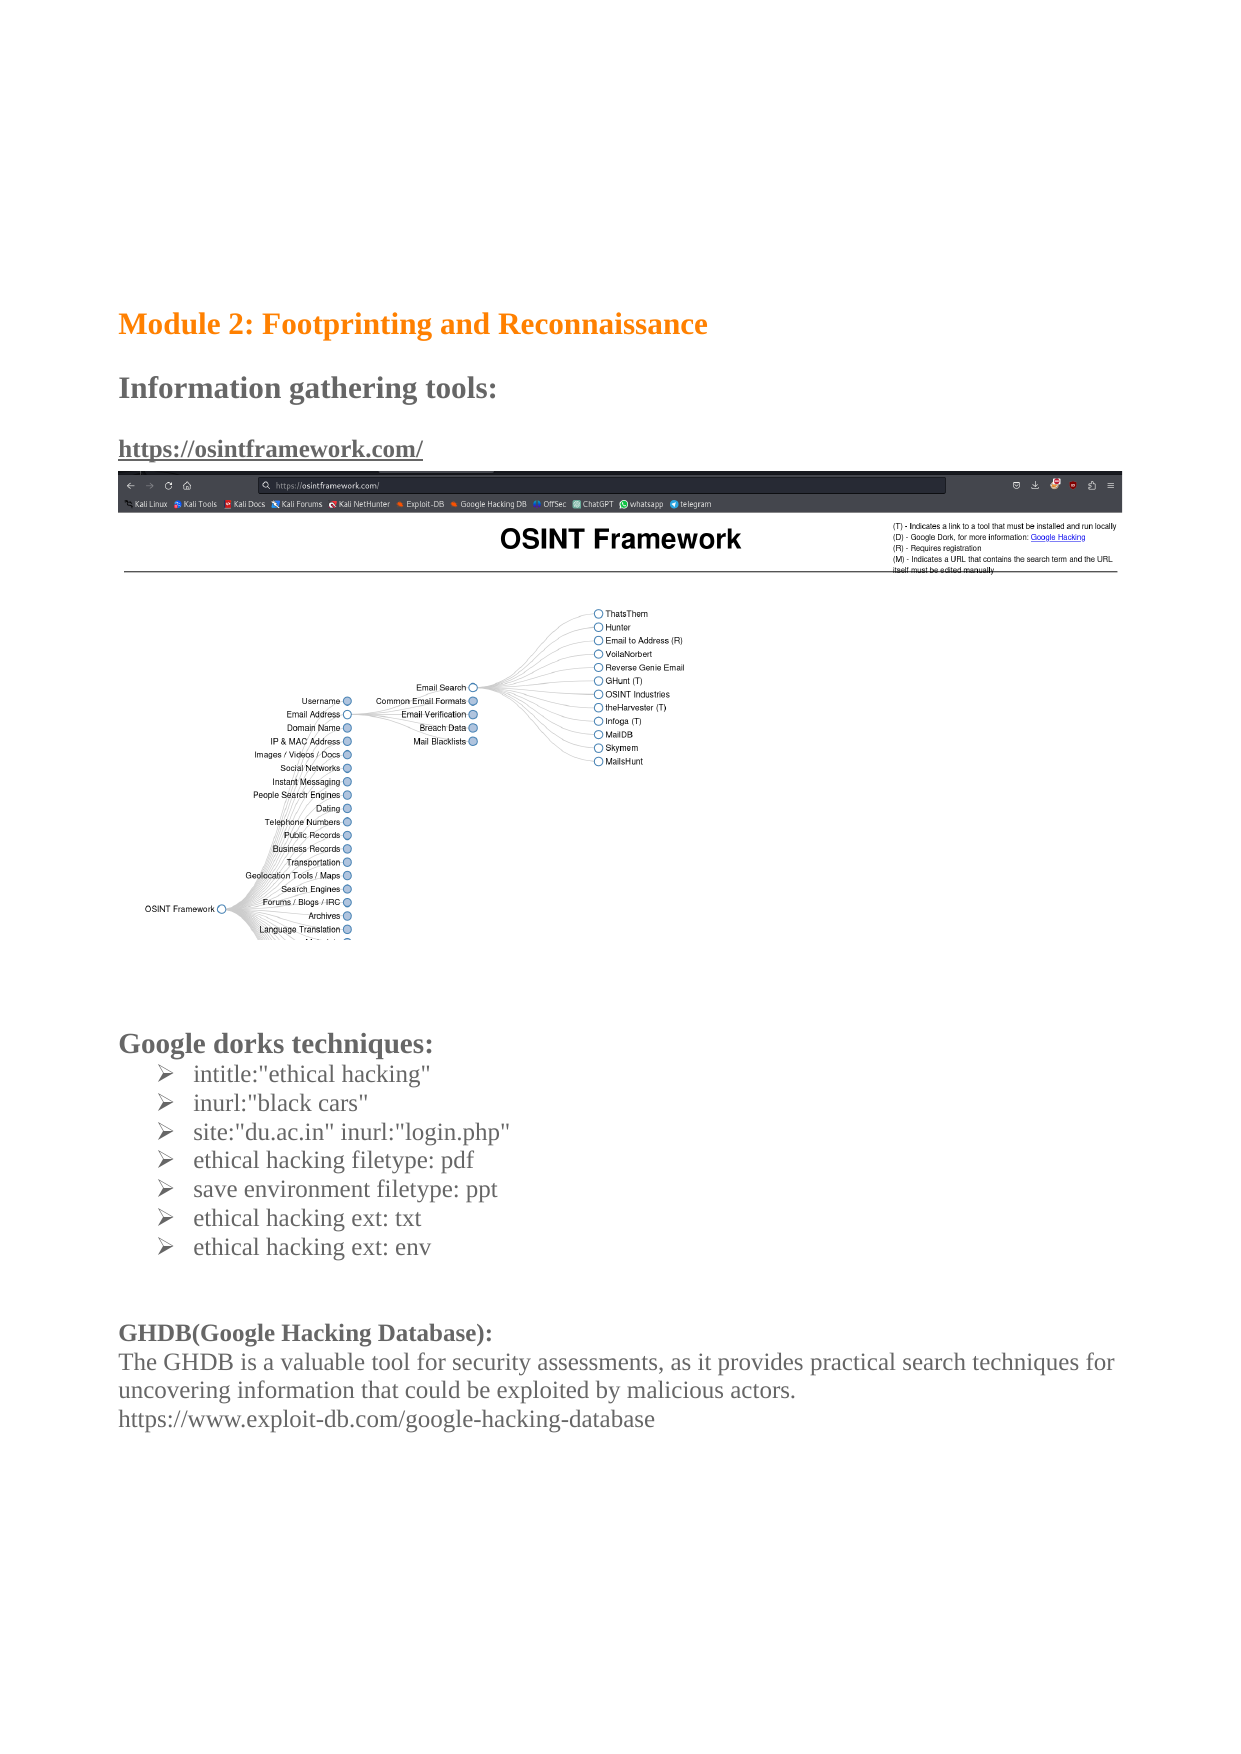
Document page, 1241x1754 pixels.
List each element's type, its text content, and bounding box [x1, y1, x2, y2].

list inurl:"black cars" [156, 1088, 1122, 1117]
list ethical hacking ext: txt [156, 1203, 1122, 1232]
text Module 2: Footprinting and Reconnaissance [118, 305, 1122, 341]
list save environment filetype: ppt [156, 1174, 1122, 1203]
text https://www.exploit-db.com/google-hacking-database [118, 1404, 1122, 1433]
list ethical hacking ext: env [156, 1232, 1122, 1261]
text Information gathering tools: [118, 370, 1122, 406]
list intitle:"ethical hacking" [156, 1059, 1122, 1088]
text GHDB(Google Hacking Database): [118, 1318, 1122, 1347]
list site:"du.ac.in" inurl:"login.php" [156, 1117, 1122, 1146]
text https://osintframework.com/ [118, 434, 1122, 463]
list ethical hacking filetype: pdf [156, 1146, 1122, 1174]
picture [118, 471, 1123, 940]
text The GHDB is a valuable tool for security assessments, as it provides practical search techniques for uncovering information that could be exploited by malicious actors. [118, 1347, 1122, 1404]
text Google dorks techniques: [118, 1026, 1122, 1059]
